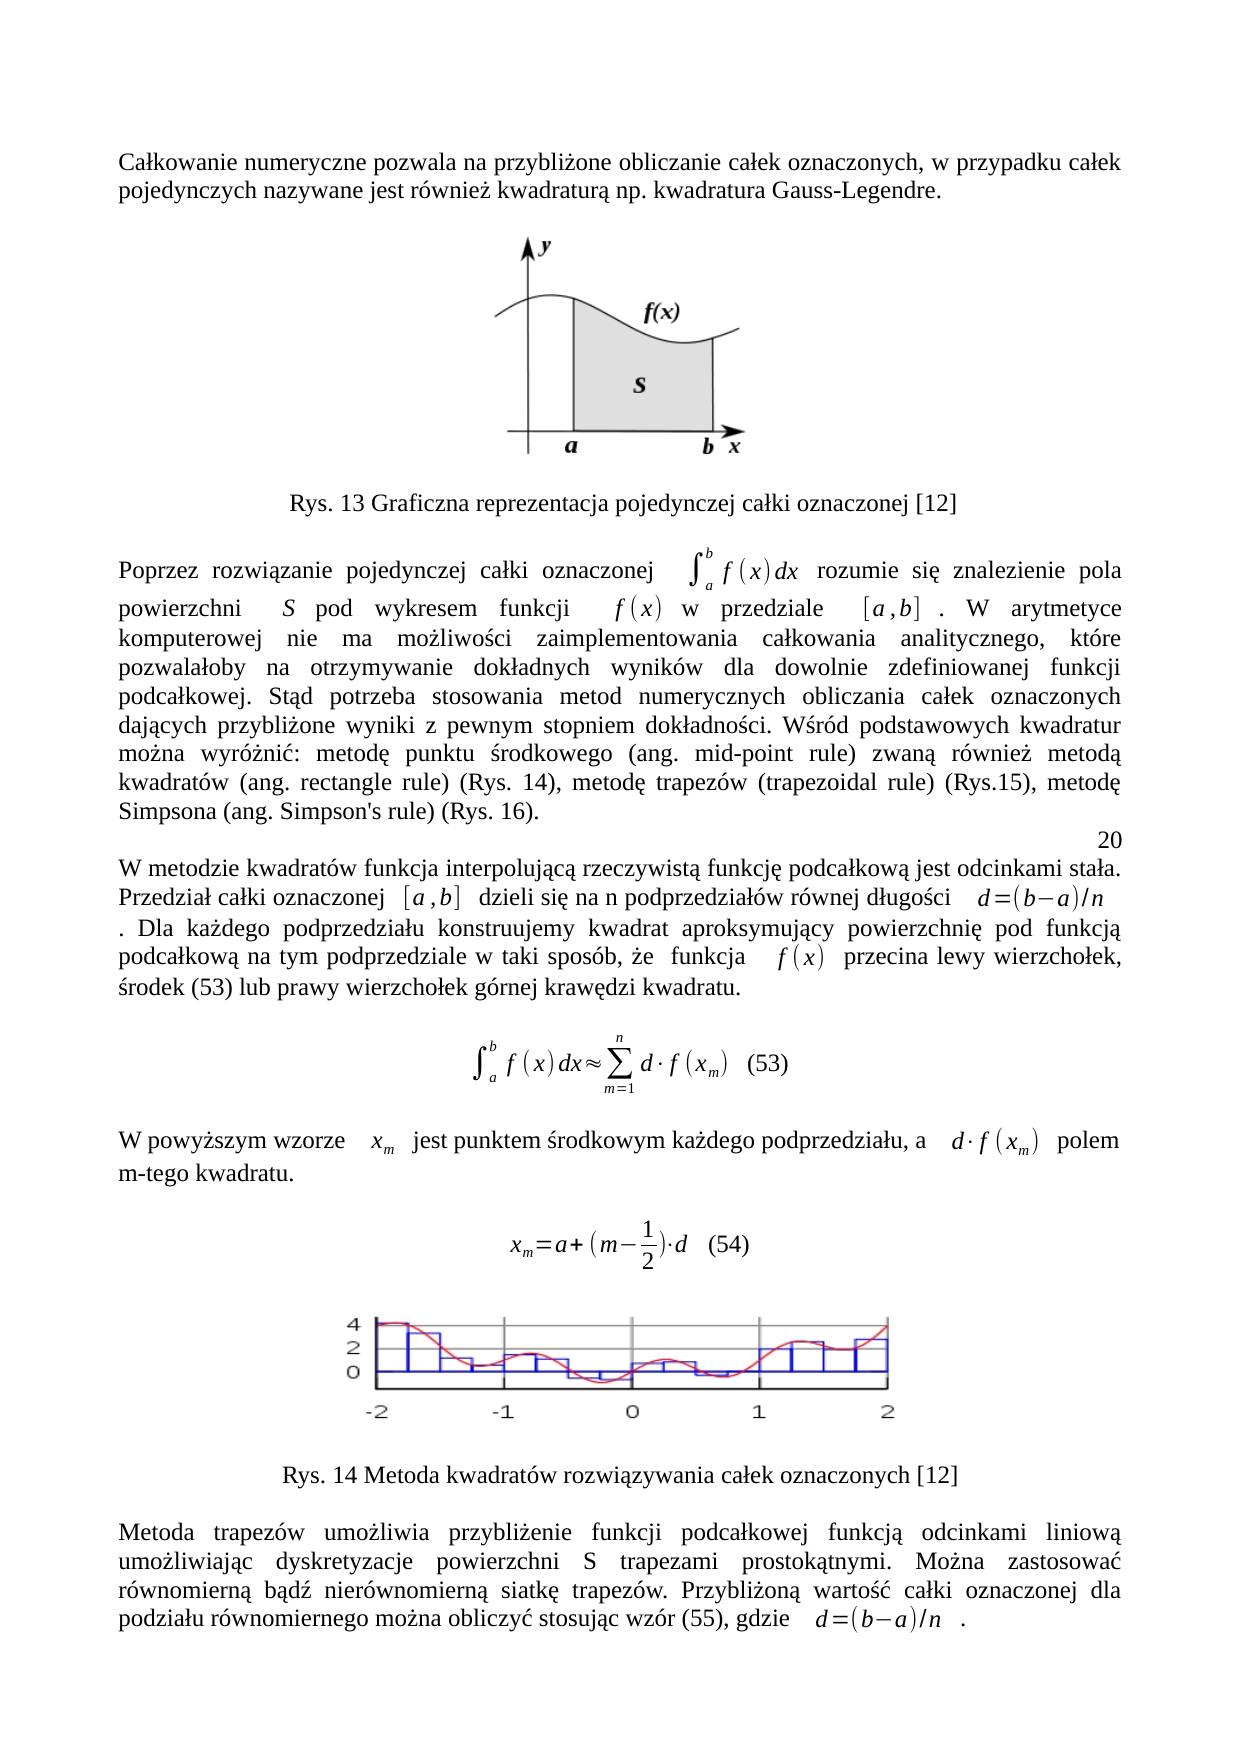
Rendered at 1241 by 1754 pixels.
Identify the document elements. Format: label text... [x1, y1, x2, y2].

text Poprzez rozwiązanie pojedynczej całki oznaczonej rozumie się znalezienie pola powierzchni pod wykresem funkcji w przedziale . W arytmetyce komputerowej nie ma możliwości zaimplementowania całkowania analitycznego, które pozwalałoby na otrzymywanie dokładnych wyników dla dowolnie zdefiniowanej funkcji podcałkowej. Stąd potrzeba stosowania metod numerycznych obliczania całek oznaczonych dających przybliżone wyniki z pewnym stopniem dokładności. Wśród podstawowych kwadratur można wyróżnić: metodę punktu środkowego (ang. mid-point rule) zwaną również metodą kwadratów (ang. rectangle rule) (Rys. 14), metodę trapezów (trapezoidal rule) (Rys.15), metodę Simpsona (ang. Simpson's rule) (Rys. 16). [118, 546, 1122, 825]
text Rys. 14 Metoda kwadratów rozwiązywania całek oznaczonych [12] [118, 1460, 1122, 1488]
text W powyższym wzorze jest punktem środkowym każdego podprzedziału, a polem m-tego kwadratu. [118, 1126, 1122, 1187]
text (53) [118, 1029, 1122, 1097]
text Metoda trapezów umożliwia przybliżenie funkcji podcałkowej funkcją odcinkami liniową umożliwiając dyskretyzacje powierzchni S trapezami prostokątnymi. Można zastosować równomierną bądź nierównomierną siatkę trapezów. Przybliżoną wartość całki oznaczonej dla podziału równomiernego można obliczyć stosując wzór (55), gdzie . [118, 1517, 1122, 1634]
picture [491, 233, 749, 460]
text 20 [118, 825, 1122, 853]
text Całkowanie numeryczne pozwala na przybliżone obliczanie całek oznaczonych, w przypadku całek pojedynczych nazywane jest również kwadraturą np. kwadratura Gauss-Legendre. [118, 147, 1122, 204]
text (54) [118, 1216, 1122, 1275]
text Rys. 13 Graficzna reprezentacja pojedynczej całki oznaczonej [12] [118, 233, 1122, 517]
text W metodzie kwadratów funkcja interpolującą rzeczywistą funkcję podcałkową jest odcinkami stała. Przedział całki oznaczonejdzieli się na n podprzedziałów równej długości . Dla każdego podprzedziału konstruujemy kwadrat aproksymujący powierzchnię pod funkcją podcałkową na tym podprzedziale w taki sposób, że funkcja przecina lewy wierzchołek, środek (53) lub prawy wierzchołek górnej krawędzi kwadratu. [118, 853, 1122, 1001]
picture [325, 1303, 915, 1431]
